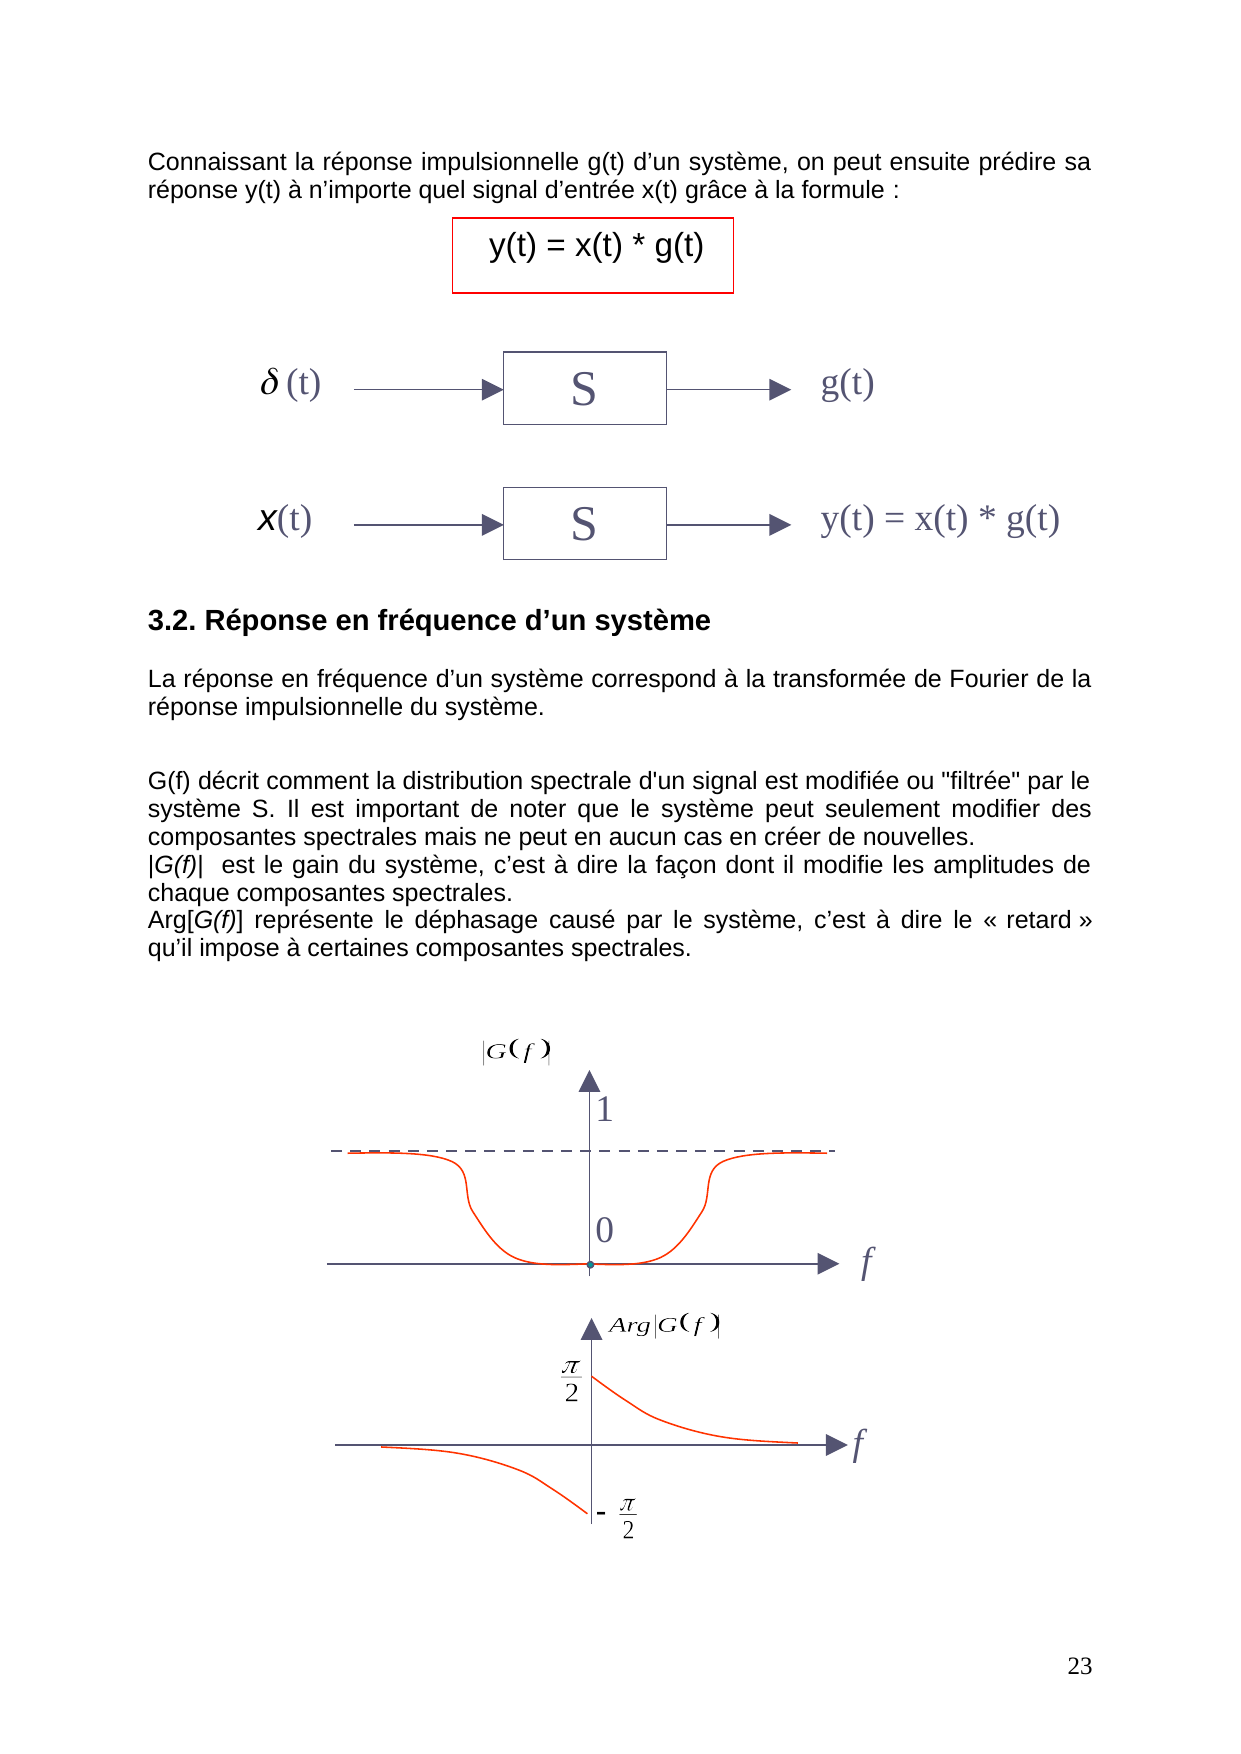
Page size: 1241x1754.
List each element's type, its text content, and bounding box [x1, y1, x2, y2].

text La réponse en fréquence d’un système correspond à la transformée de Fourier de la réponse impulsionnelle du système. [148, 664, 1092, 720]
text Arg[G(f)] représente le déphasage causé par le système, c’est à dire le « retard » qu’il impose à certaines composantes spectrales. [148, 906, 1092, 962]
text f [843, 1421, 876, 1463]
text x(t) [258, 496, 325, 538]
text |G(f)| est le gain du système, c’est à dire la façon dont il modifie les amplitudes de chaque composantes spectrales. [148, 851, 1092, 906]
text 1 [595, 1088, 614, 1130]
text  (t) [258, 361, 325, 403]
text S [520, 496, 651, 551]
text G(f) décrit comment la distribution spectrale d'un signal est modifiée ou "filtrée" par le système S. Il est important de noter que le système peut seulement modifier des composantes spectrales mais ne peut en aucun cas en créer de nouvelles. [148, 767, 1092, 851]
text y(t) = x(t) * g(t) [453, 227, 733, 264]
text [734, 227, 1092, 264]
text [148, 227, 452, 264]
text g(t) [820, 361, 875, 403]
text Connaissant la réponse impulsionnelle g(t) d’un système, on peut ensuite prédire sa réponse y(t) à n’importe quel signal d’entrée x(t) grâce à la formule : [148, 148, 1092, 203]
text y(t) = x(t) * g(t) [820, 496, 1068, 538]
text S [520, 361, 651, 416]
text f [851, 1240, 884, 1282]
subtitle 3.2. Réponse en fréquence d’un système [148, 604, 1092, 636]
text 0 [595, 1209, 614, 1251]
